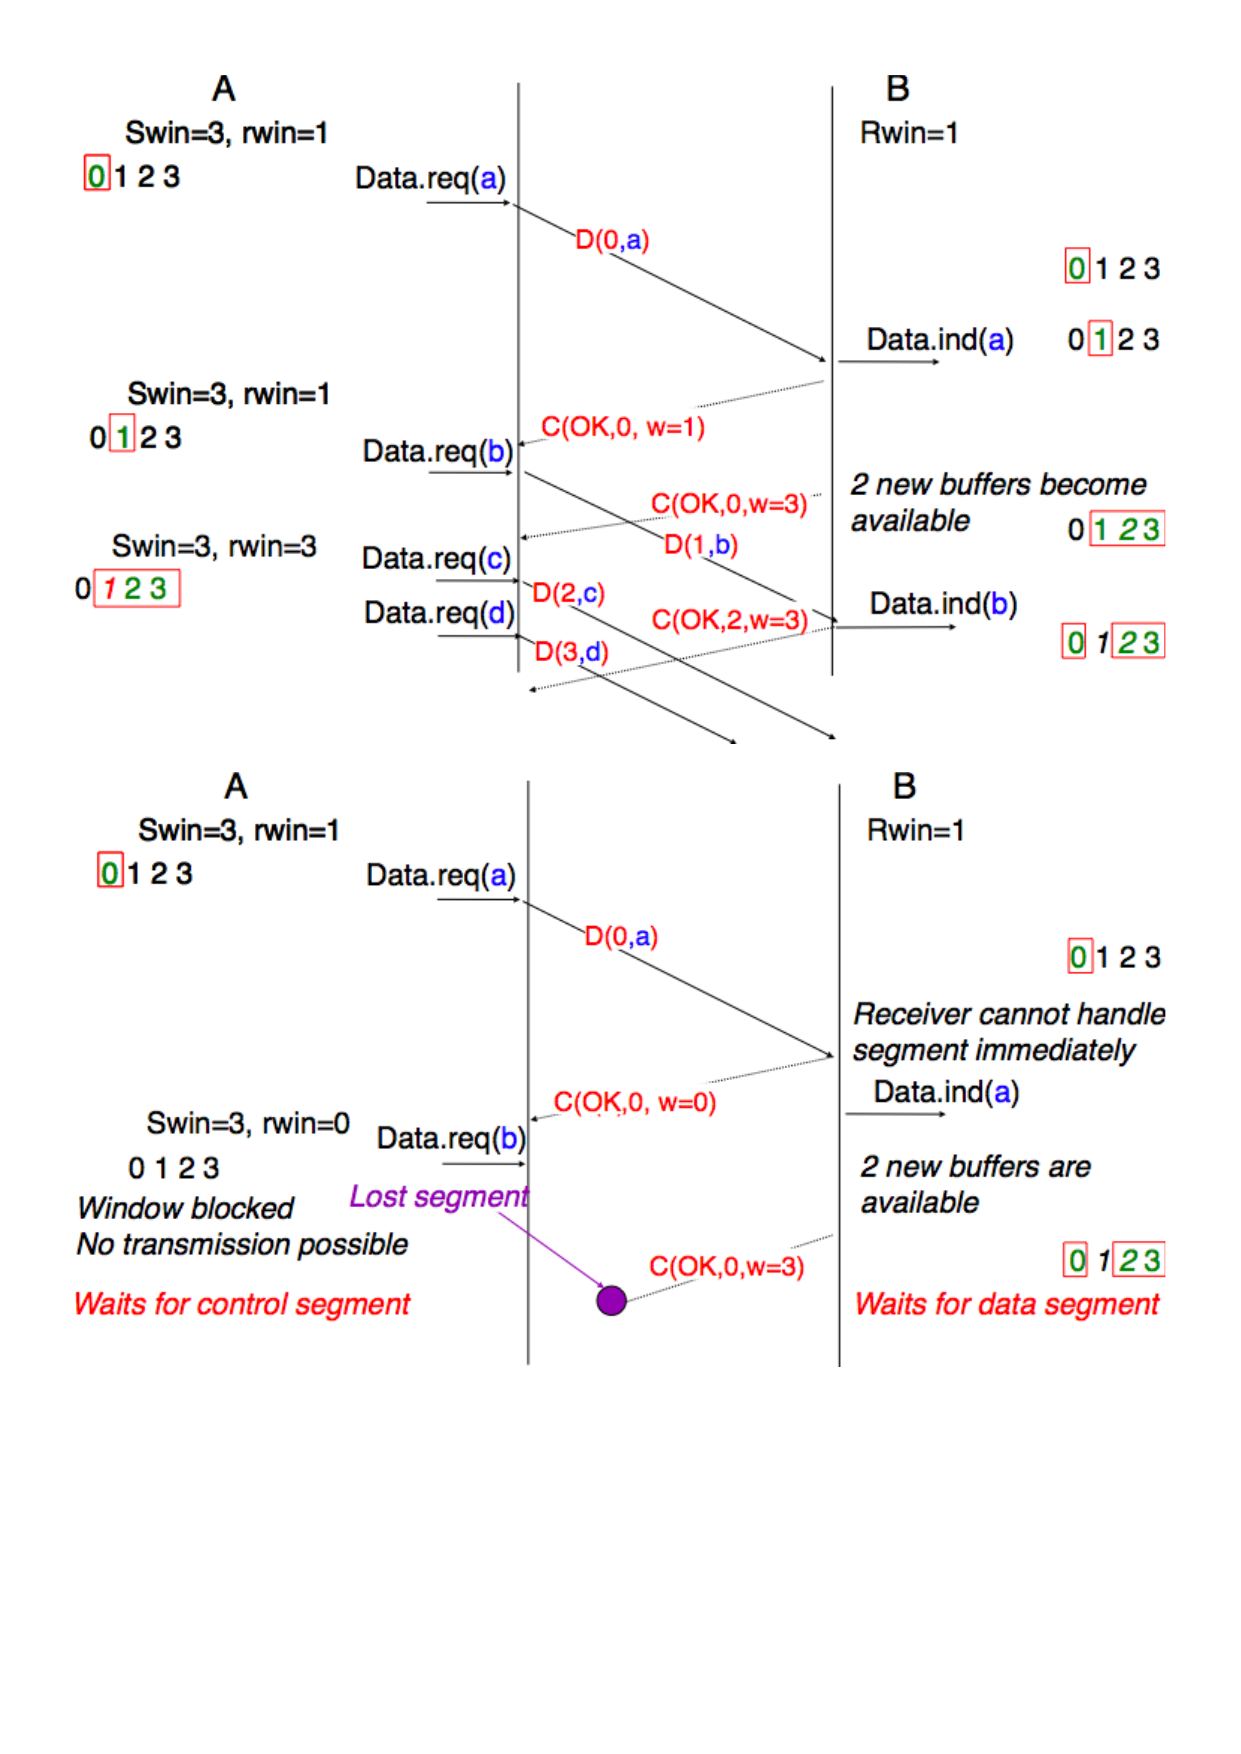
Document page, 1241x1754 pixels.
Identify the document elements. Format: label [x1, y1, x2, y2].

picture [75, 772, 1166, 1367]
picture [75, 75, 1166, 744]
